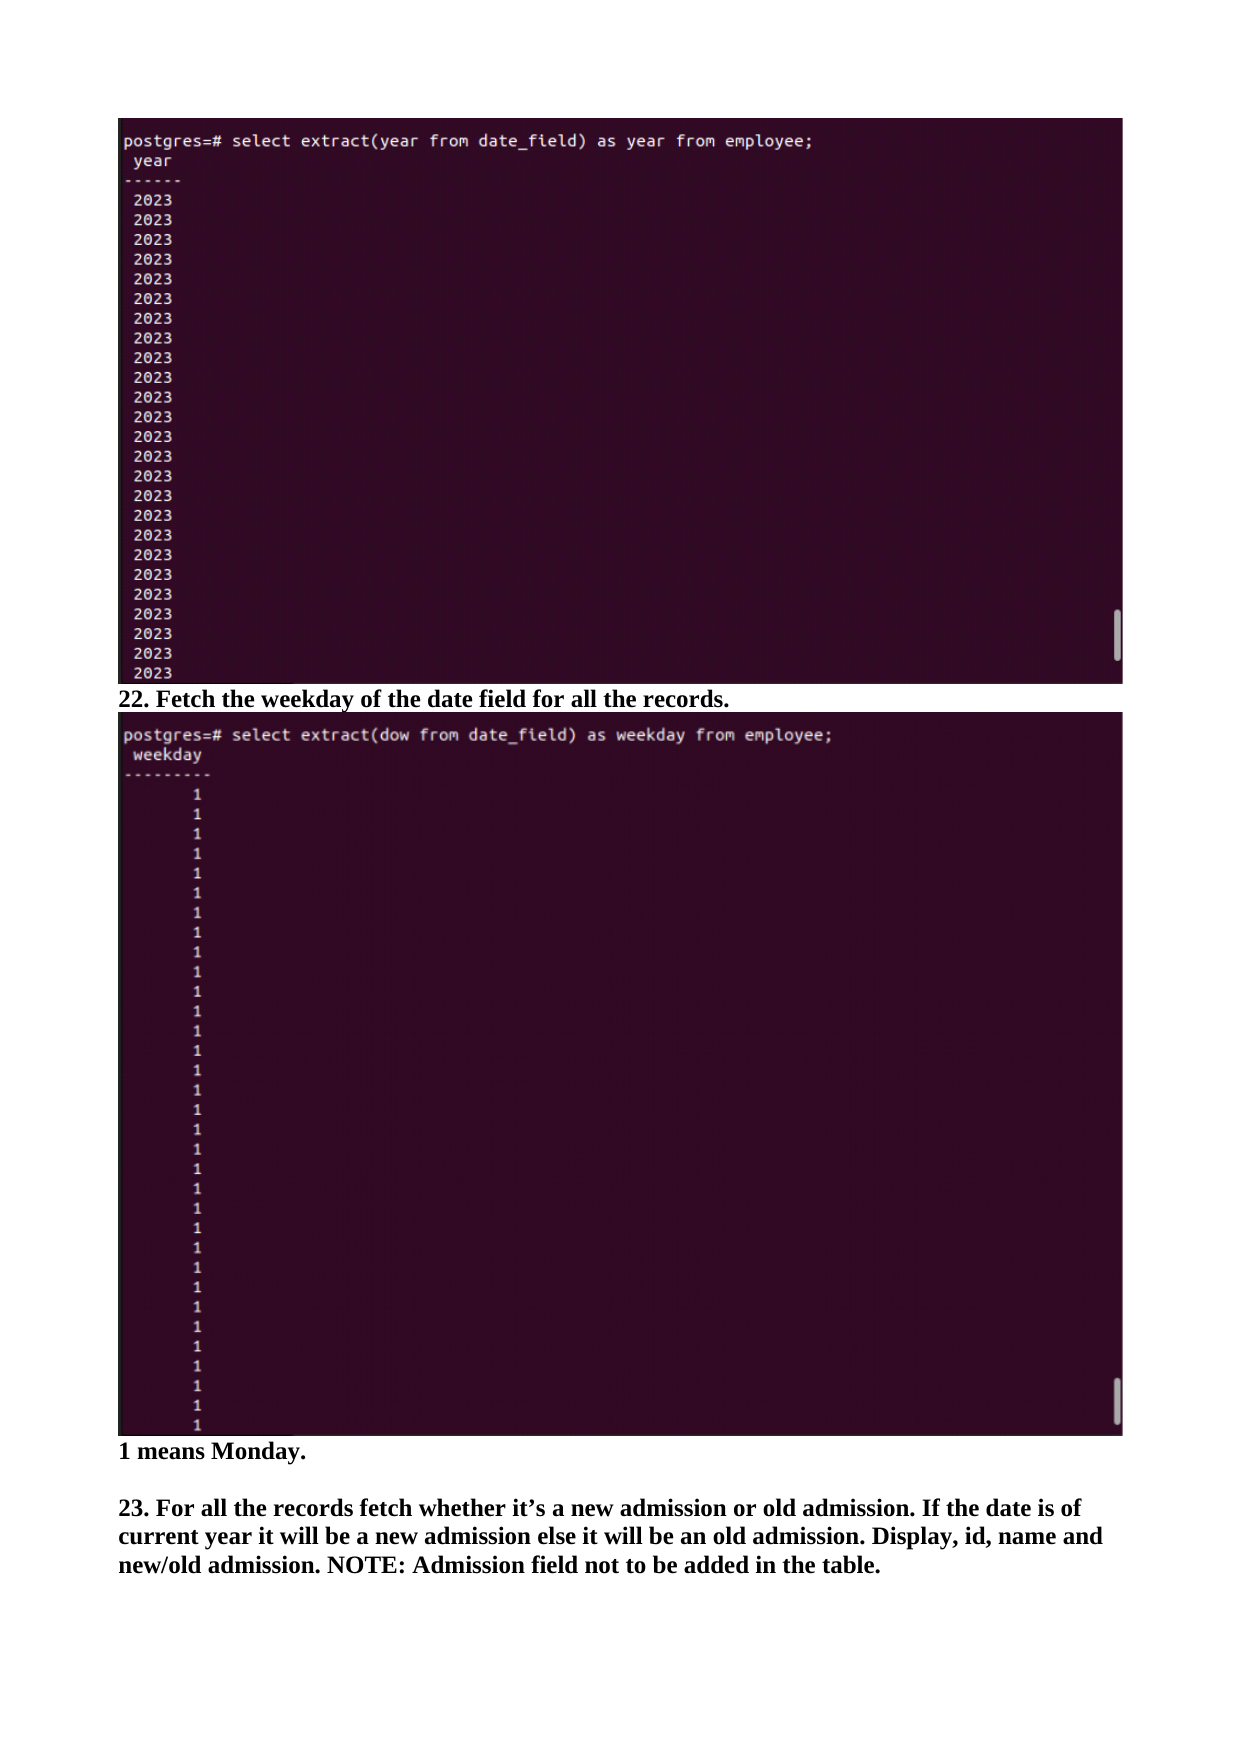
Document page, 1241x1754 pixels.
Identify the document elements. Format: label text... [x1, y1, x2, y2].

text 1 means Monday. [118, 1436, 1122, 1465]
text 22. Fetch the weekday of the date field for all the records. [118, 684, 1122, 712]
text 23. For all the records fetch whether it’s a new admission or old admission. If the date is of current year it will be a new admission else it will be an old admission. Display, id, name and new/old admission. NOTE: Admission field not to be added in the table. [118, 1493, 1122, 1579]
